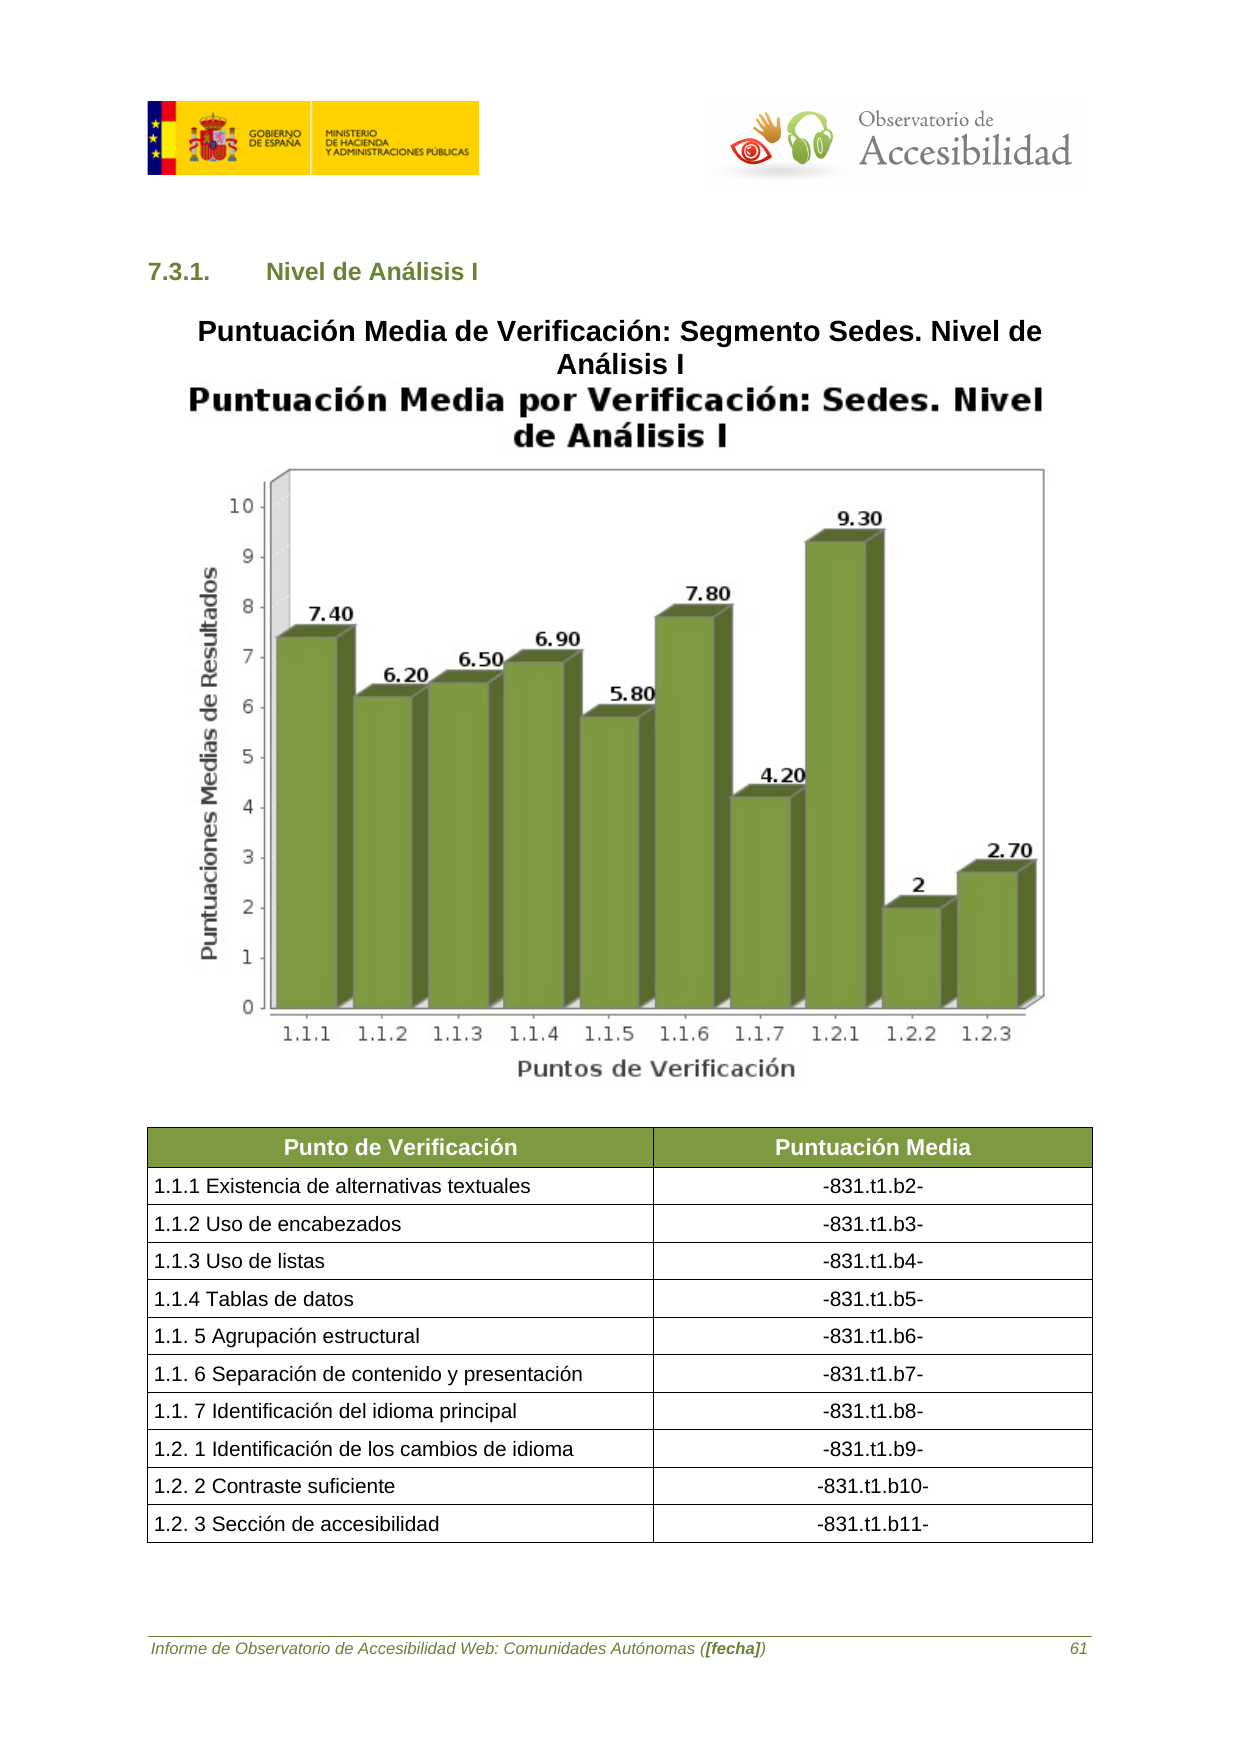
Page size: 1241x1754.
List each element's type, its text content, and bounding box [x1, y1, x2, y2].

table_cell 1.1.4 Tablas de datos [148, 1280, 653, 1317]
table_cell 1.1.1 Existencia de alternativas textuales [148, 1168, 653, 1204]
table_cell -831.t1.b3- [654, 1205, 1092, 1242]
table_cell 1.2. 3 Sección de accesibilidad [148, 1505, 653, 1542]
picture [147, 101, 479, 175]
table_cell 1.2. 1 Identificación de los cambios de idioma [148, 1430, 653, 1467]
table_cell 1.1.3 Uso de listas [148, 1243, 653, 1279]
picture [710, 102, 1086, 185]
table_cell 1.1.2 Uso de encabezados [148, 1205, 653, 1242]
picture [178, 380, 1062, 1091]
text Puntuación Media de Verificación: Segmento Sedes. Nivel de Análisis I [148, 314, 1092, 381]
table_cell 1.1. 6 Separación de contenido y presentación [148, 1355, 653, 1392]
table_header Punto de Verificación [148, 1128, 653, 1167]
table_cell -831.t1.b7- [654, 1355, 1092, 1392]
table_header Puntuación Media [654, 1128, 1092, 1167]
subtitle Nivel de Análisis I [148, 257, 1092, 286]
table_cell -831.t1.b5- [654, 1280, 1092, 1317]
table_cell -831.t1.b2- [654, 1168, 1092, 1204]
table_cell 1.1. 5 Agrupación estructural [148, 1318, 653, 1354]
table_cell -831.t1.b6- [654, 1318, 1092, 1354]
table_cell 1.2. 2 Contraste suficiente [148, 1468, 653, 1504]
table_cell -831.t1.b4- [654, 1243, 1092, 1279]
table_cell 1.1. 7 Identificación del idioma principal [148, 1393, 653, 1429]
table_cell -831.t1.b8- [654, 1393, 1092, 1429]
table_cell -831.t1.b11- [654, 1505, 1092, 1542]
table_cell -831.t1.b10- [654, 1468, 1092, 1504]
table_cell -831.t1.b9- [654, 1430, 1092, 1467]
